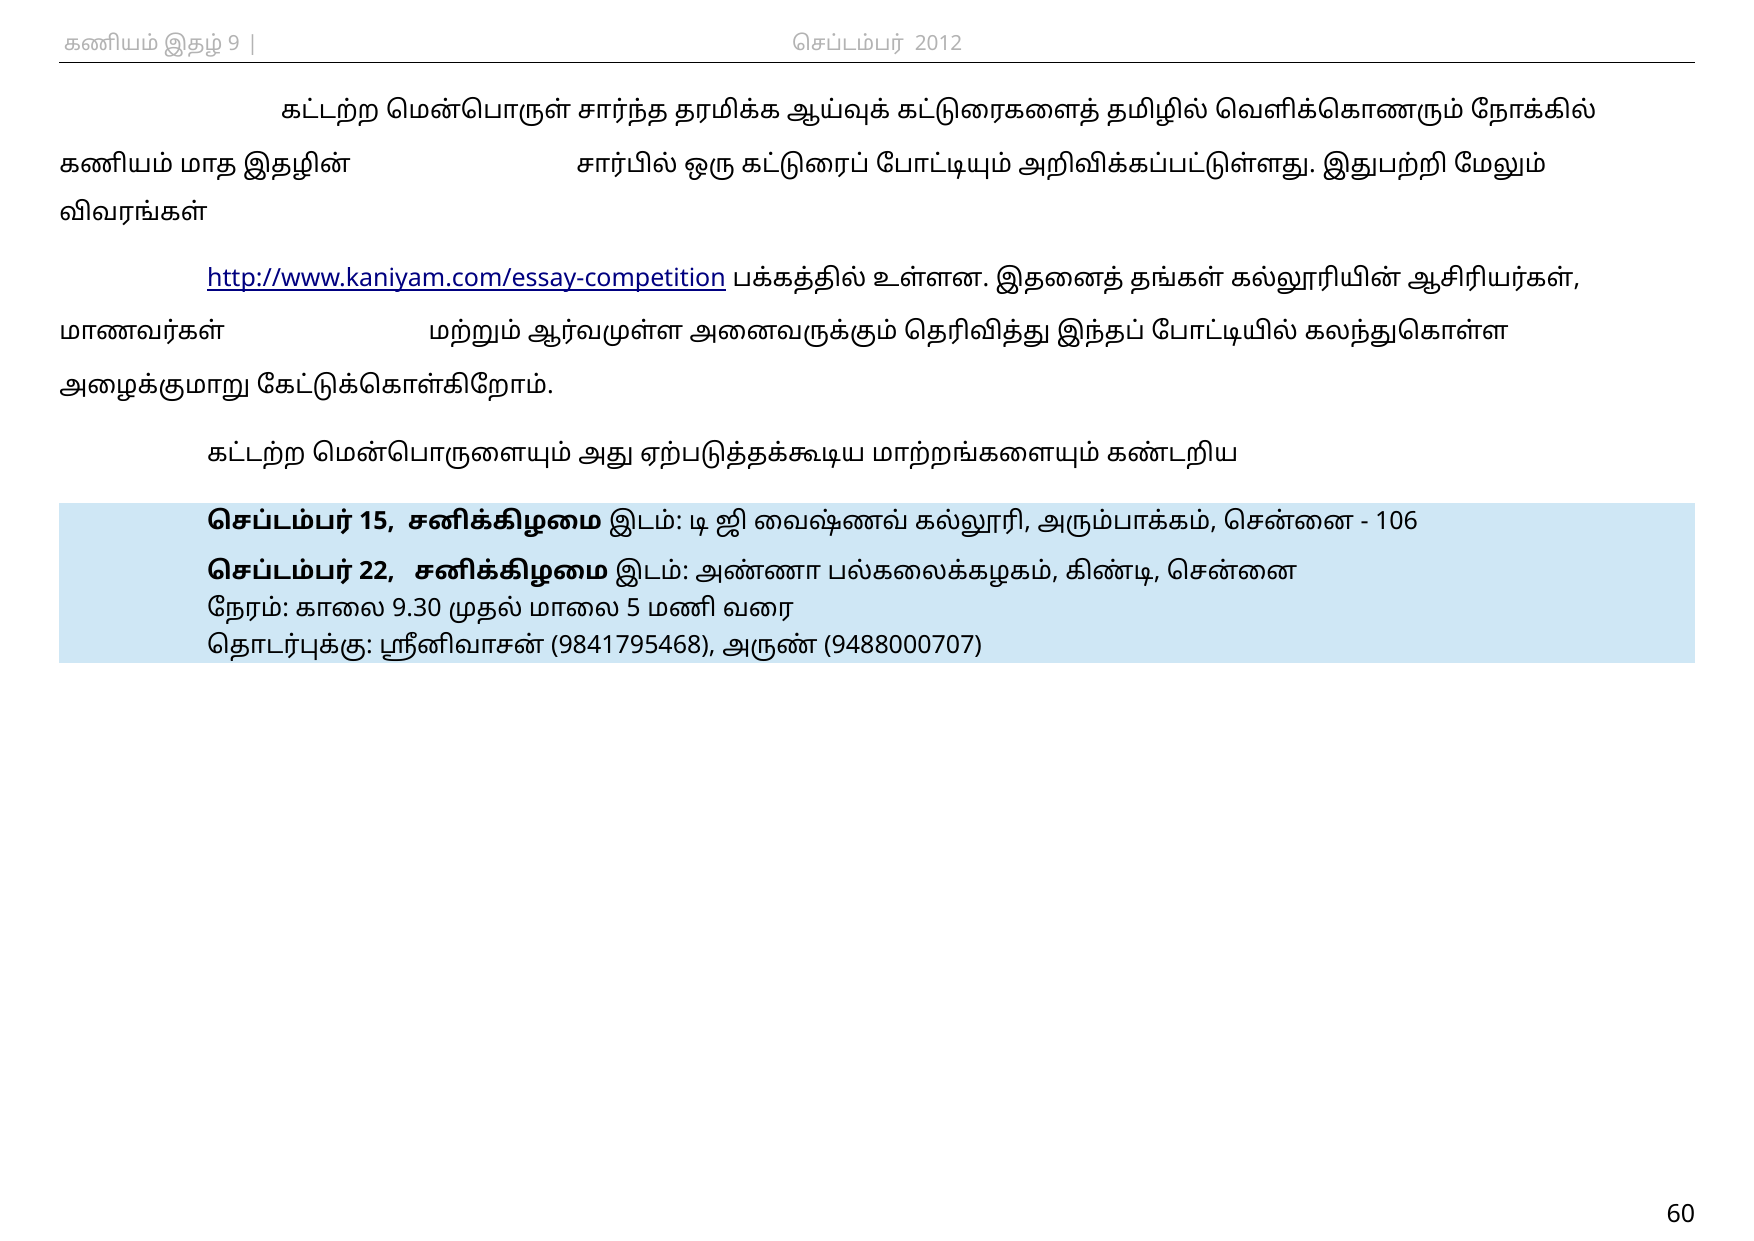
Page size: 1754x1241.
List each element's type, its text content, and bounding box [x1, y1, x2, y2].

text கட்டற்ற மென்பொருள் சார்ந்த தரமிக்க ஆய்வுக் கட்டுரைகளைத் தமிழில் வெளிக்கொணரும் நோக்கில் கணியம் மாத இதழின் சார்பில் ஒரு கட்டுரைப் போட்டியும் அறிவிக்கப்பட்டுள்ளது. இதுபற்றி மேலும் விவரங்கள் [59, 92, 1695, 231]
text செப்டம்பர் 22, சனிக்கிழமை இடம்: அண்ணா பல்கலைக்கழகம், கிண்டி, சென்னை நேரம்: காலை 9.30 முதல் மாலை 5 மணி வரை தொடர்புக்கு: ஶ்ரீனிவாசன் (9841795468), அருண் (9488000707) [59, 552, 1695, 663]
text http://www.kaniyam.com/essay-competition பக்கத்தில் உள்ளன. இதனைத் தங்கள் கல்லூரியின் ஆசிரியர்கள், மாணவர்கள் மற்றும் ஆர்வமுள்ள அனைவருக்கும் தெரிவித்து இந்தப் போட்டியில் கலந்துகொள்ள அழைக்குமாறு கேட்டுக்கொள்கிறோம். [59, 260, 1695, 404]
text செப்டம்பர் 15, சனிக்கிழமை இடம்: டி ஜி வைஷ்ணவ் கல்லூரி, அரும்பாக்கம், சென்னை - 106 [59, 503, 1695, 540]
text கட்டற்ற மென்பொருளையும் அது ஏற்படுத்தக்கூடிய மாற்றங்களையும் கண்டறிய [59, 435, 1695, 472]
